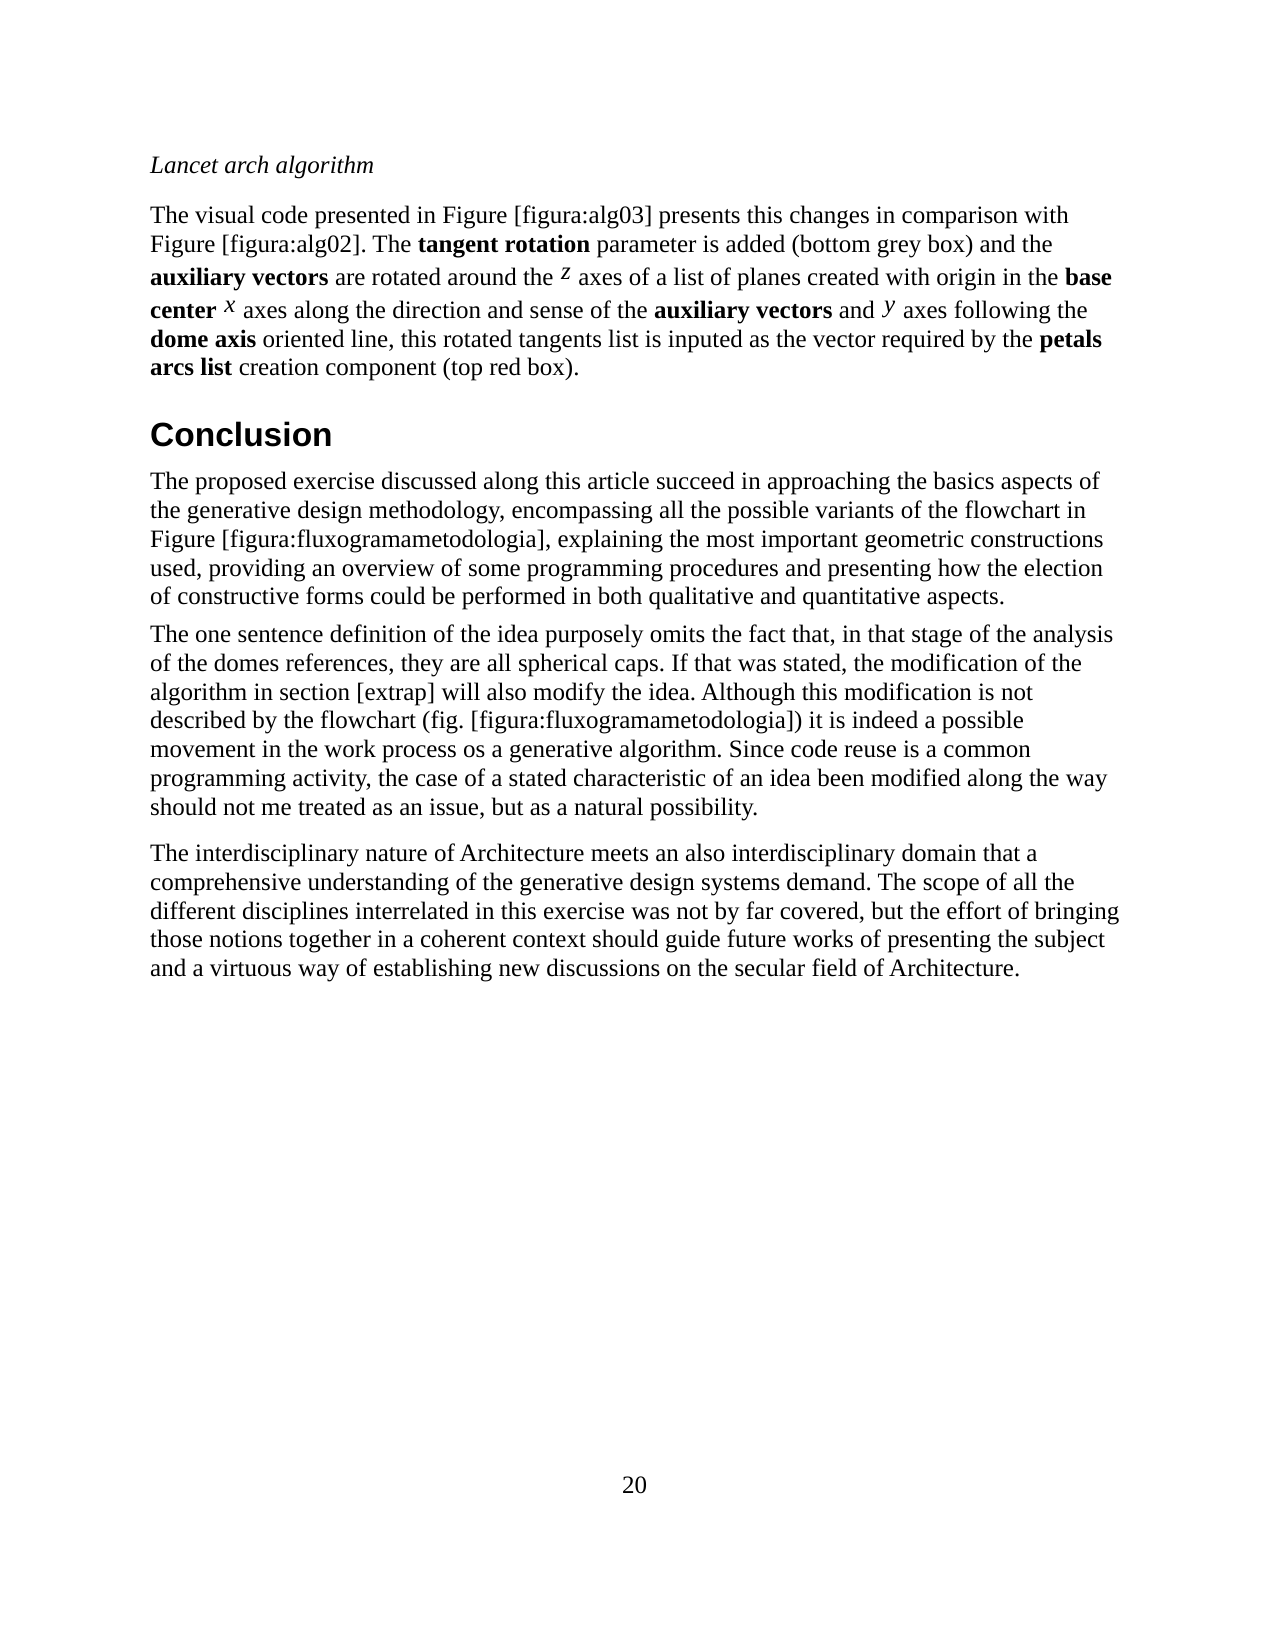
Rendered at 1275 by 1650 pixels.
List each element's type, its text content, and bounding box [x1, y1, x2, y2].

text The visual code presented in Figure [figura:alg03] presents this changes in comparison with Figure [figura:alg02]. The tangent rotation parameter is added (bottom grey box) and the auxiliary vectors are rotated around the axes of a list of planes created with origin in the base center axes along the direction and sense of the auxiliary vectors and axes following the dome axis oriented line, this rotated tangents list is inputed as the vector required by the petals arcs list creation component (top red box). [150, 200, 1125, 381]
text The proposed exercise discussed along this article succeed in approaching the basics aspects of the generative design methodology, encompassing all the possible variants of the flowchart in Figure [figura:fluxogramametodologia], explaining the most important geometric constructions used, providing an overview of some programming procedures and presenting how the election of constructive forms could be performed in both qualitative and quantitative aspects. [150, 466, 1125, 610]
text The one sentence definition of the idea purposely omits the fact that, in that stage of the analysis of the domes references, they are all spherical caps. If that was stated, the modification of the algorithm in section [extrap] will also modify the idea. Although this modification is not described by the flowchart (fig. [figura:fluxogramametodologia]) it is indeed a possible movement in the work process os a generative algorithm. Since code reuse is a common programming activity, the case of a stated characteristic of an idea been modified along the way should not me treated as an issue, but as a natural possibility. [150, 619, 1125, 820]
text The interdisciplinary nature of Architecture meets an also interdisciplinary domain that a comprehensive understanding of the generative design systems demand. The scope of all the different disciplines interrelated in this exercise was not by far covered, but the effort of bringing those notions together in a coherent context should guide future works of presenting the subject and a virtuous way of establishing new discussions on the secular field of Architecture. [150, 838, 1125, 982]
text Lancet arch algorithm [150, 150, 1125, 179]
subtitle Conclusion [150, 415, 1125, 454]
